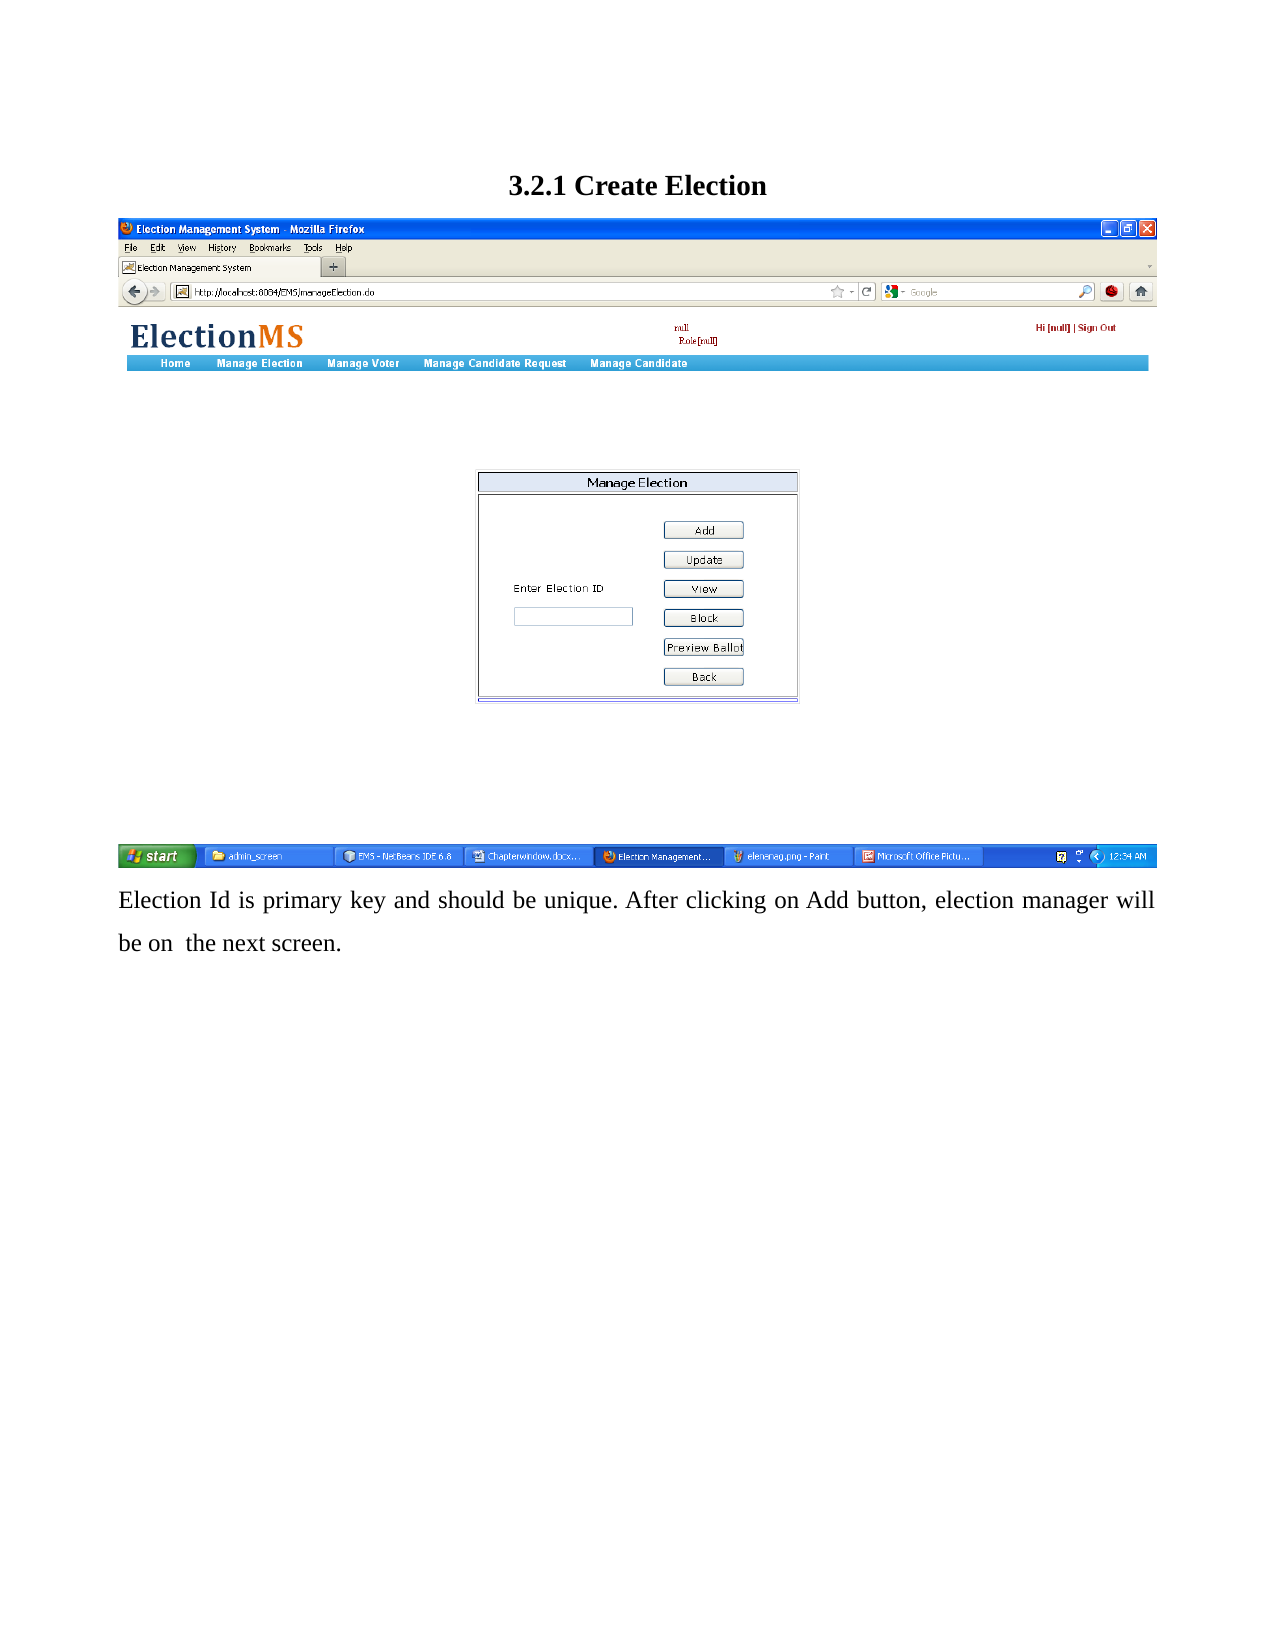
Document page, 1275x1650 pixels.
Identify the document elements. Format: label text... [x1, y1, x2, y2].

text 3.2.1 Create Election [118, 168, 1157, 202]
text Election Id is primary key and should be unique. After clicking on Add button, election manager will be on the next screen. [118, 885, 1157, 957]
picture [118, 218, 1157, 868]
